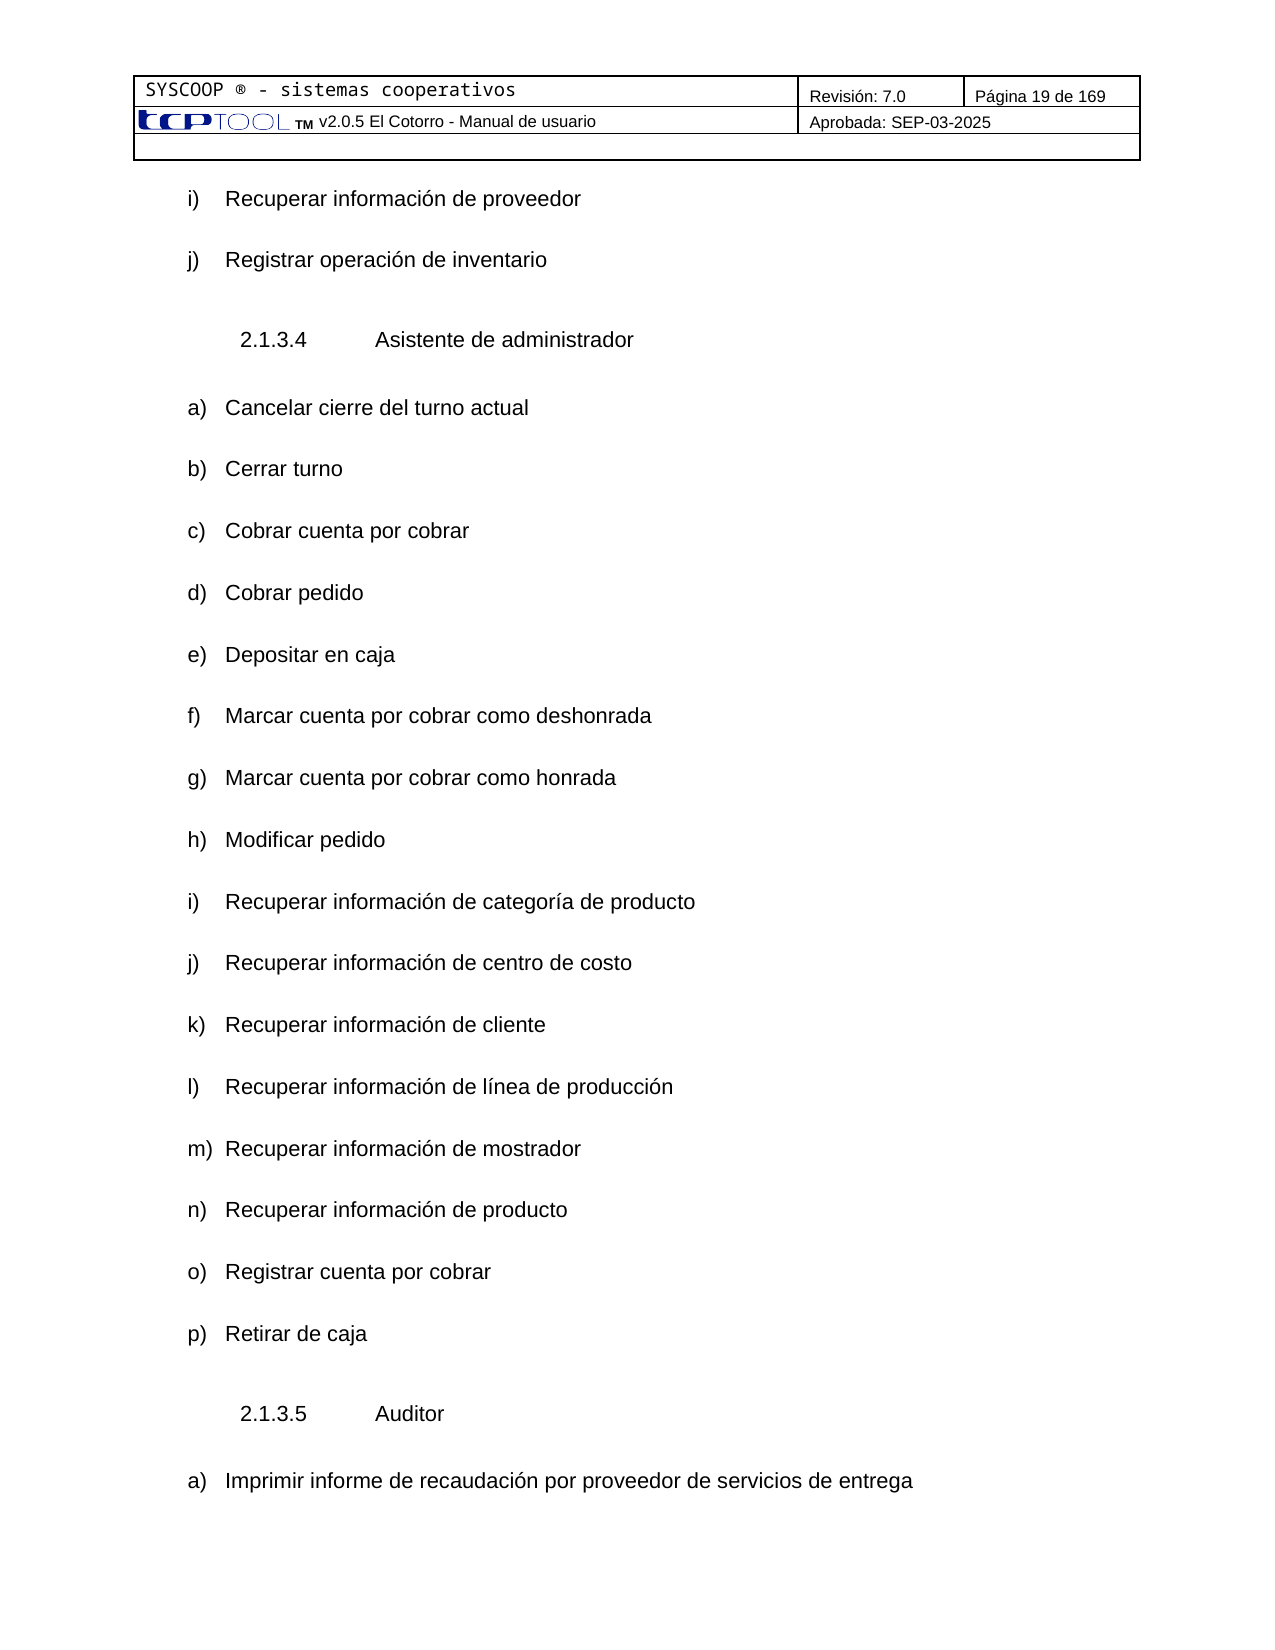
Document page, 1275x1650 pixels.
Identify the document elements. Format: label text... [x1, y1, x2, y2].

list Depositar en caja [187, 641, 1125, 667]
list Recuperar información de centro de costo [187, 950, 1125, 976]
list Recuperar información de cliente [187, 1012, 1125, 1037]
subtitle Asistente de administrador [240, 327, 1125, 352]
subtitle Auditor [240, 1401, 1125, 1426]
list Recuperar información de categoría de producto [187, 888, 1125, 914]
list Marcar cuenta por cobrar como honrada [187, 765, 1125, 790]
list Recuperar información de mostrador [187, 1136, 1125, 1161]
list Marcar cuenta por cobrar como deshonrada [187, 703, 1125, 728]
list Modificar pedido [187, 827, 1125, 852]
list Recuperar información de línea de producción [187, 1074, 1125, 1099]
list Cerrar turno [187, 456, 1125, 481]
picture [138, 110, 290, 130]
list Retirar de caja [187, 1321, 1125, 1346]
list Cancelar cierre del turno actual [187, 394, 1125, 419]
list Recuperar información de proveedor [187, 186, 1125, 211]
list Imprimir informe de recaudación por proveedor de servicios de entrega [187, 1468, 1125, 1493]
list Cobrar pedido [187, 580, 1125, 605]
list Cobrar cuenta por cobrar [187, 518, 1125, 543]
list Registrar operación de inventario [187, 247, 1125, 273]
list Recuperar información de producto [187, 1197, 1125, 1223]
list Registrar cuenta por cobrar [187, 1259, 1125, 1284]
